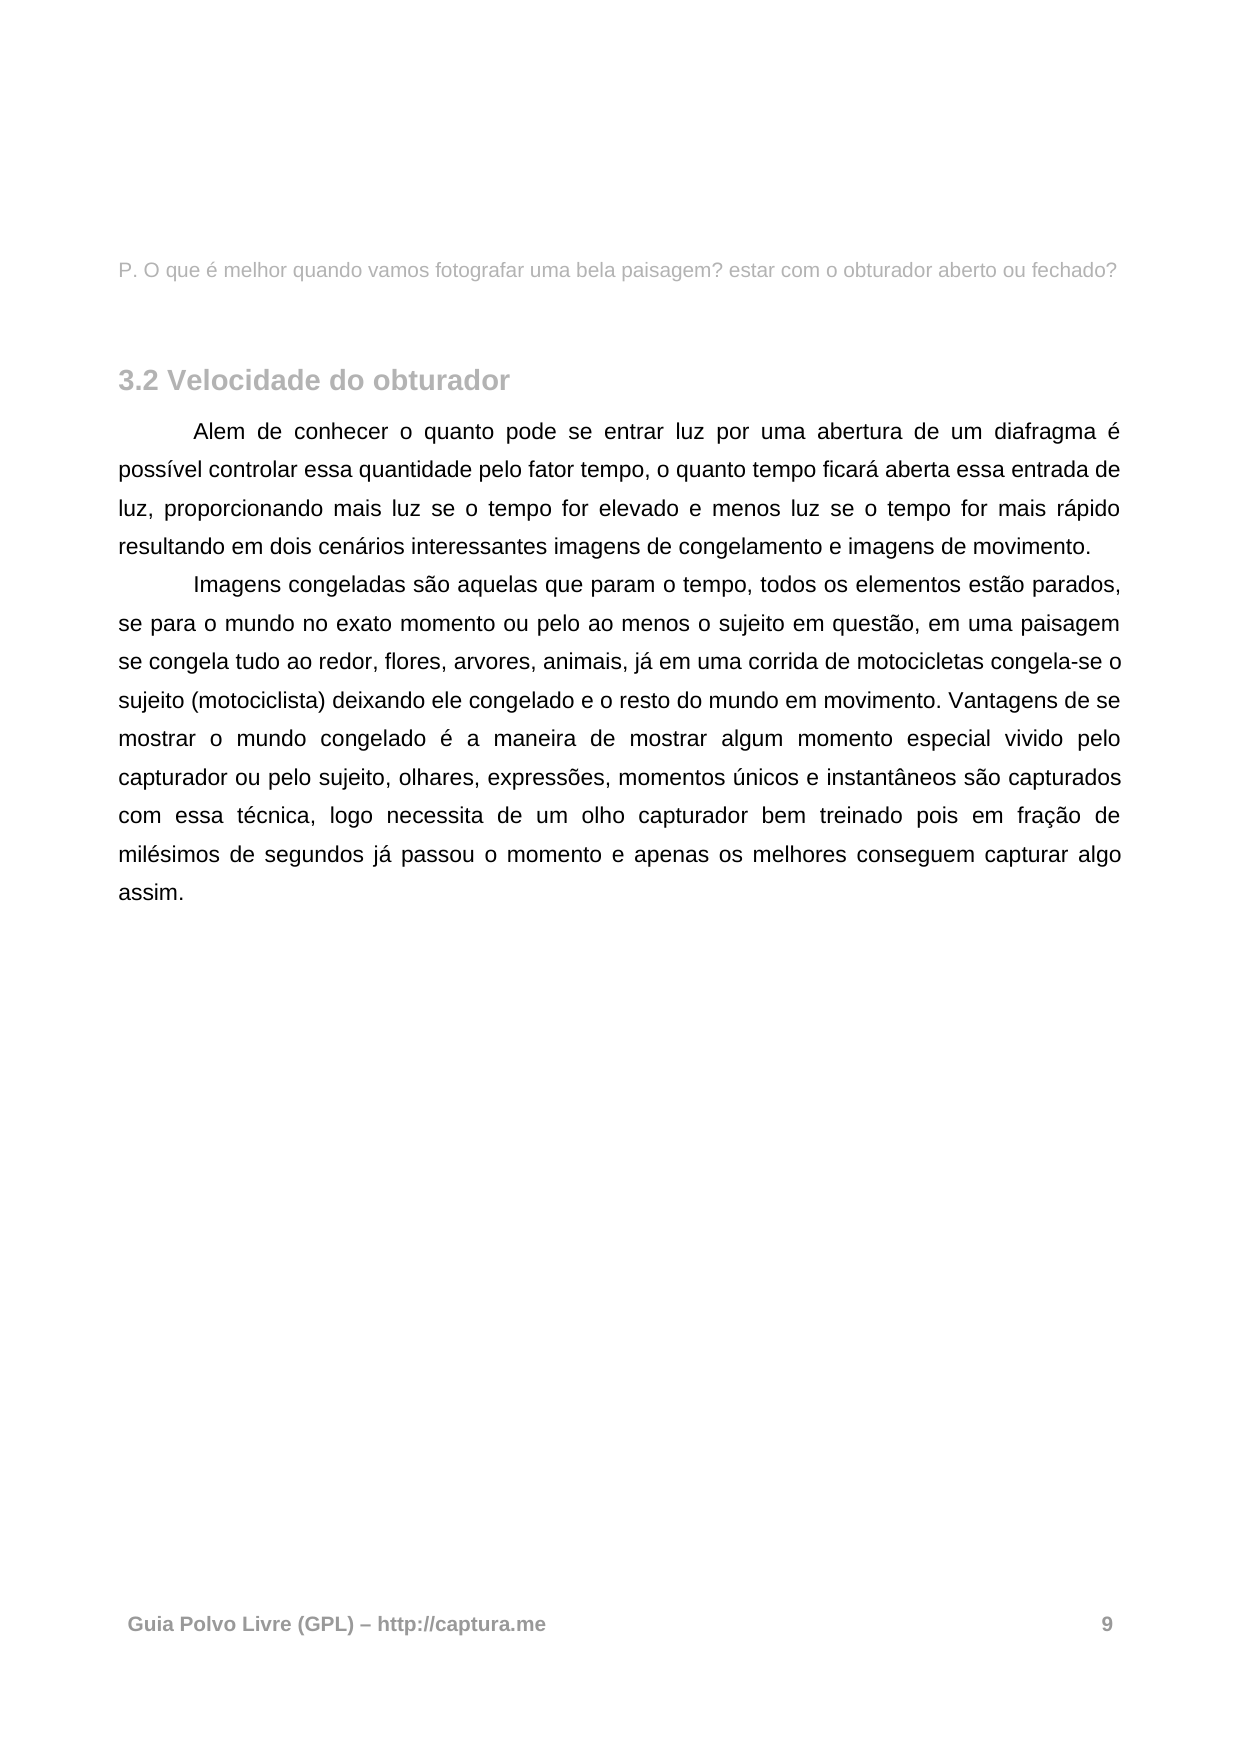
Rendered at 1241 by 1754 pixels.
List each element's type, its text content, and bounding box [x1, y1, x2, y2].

text Alem de conhecer o quanto pode se entrar luz por uma abertura de um diafragma é possível controlar essa quantidade pelo fator tempo, o quanto tempo ficará aberta essa entrada de luz, proporcionando mais luz se o tempo for elevado e menos luz se o tempo for mais rápido resultando em dois cenários interessantes imagens de congelamento e imagens de movimento. [118, 418, 1122, 559]
subtitle 3.2 Velocidade do obturador [118, 364, 1122, 396]
text Imagens congeladas são aquelas que param o tempo, todos os elementos estão parados, se para o mundo no exato momento ou pelo ao menos o sujeito em questão, em uma paisagem se congela tudo ao redor, flores, arvores, animais, já em uma corrida de motocicletas congela-se o sujeito (motociclista) deixando ele congelado e o resto do mundo em movimento. Vantagens de se mostrar o mundo congelado é a maneira de mostrar algum momento especial vivido pelo capturador ou pelo sujeito, olhares, expressões, momentos únicos e instantâneos são capturados com essa técnica, logo necessita de um olho capturador bem treinado pois em fração de milésimos de segundos já passou o momento e apenas os melhores conseguem capturar algo assim. [118, 572, 1122, 905]
text P. O que é melhor quando vamos fotografar uma bela paisagem? estar com o obturador aberto ou fechado? [118, 258, 1122, 282]
